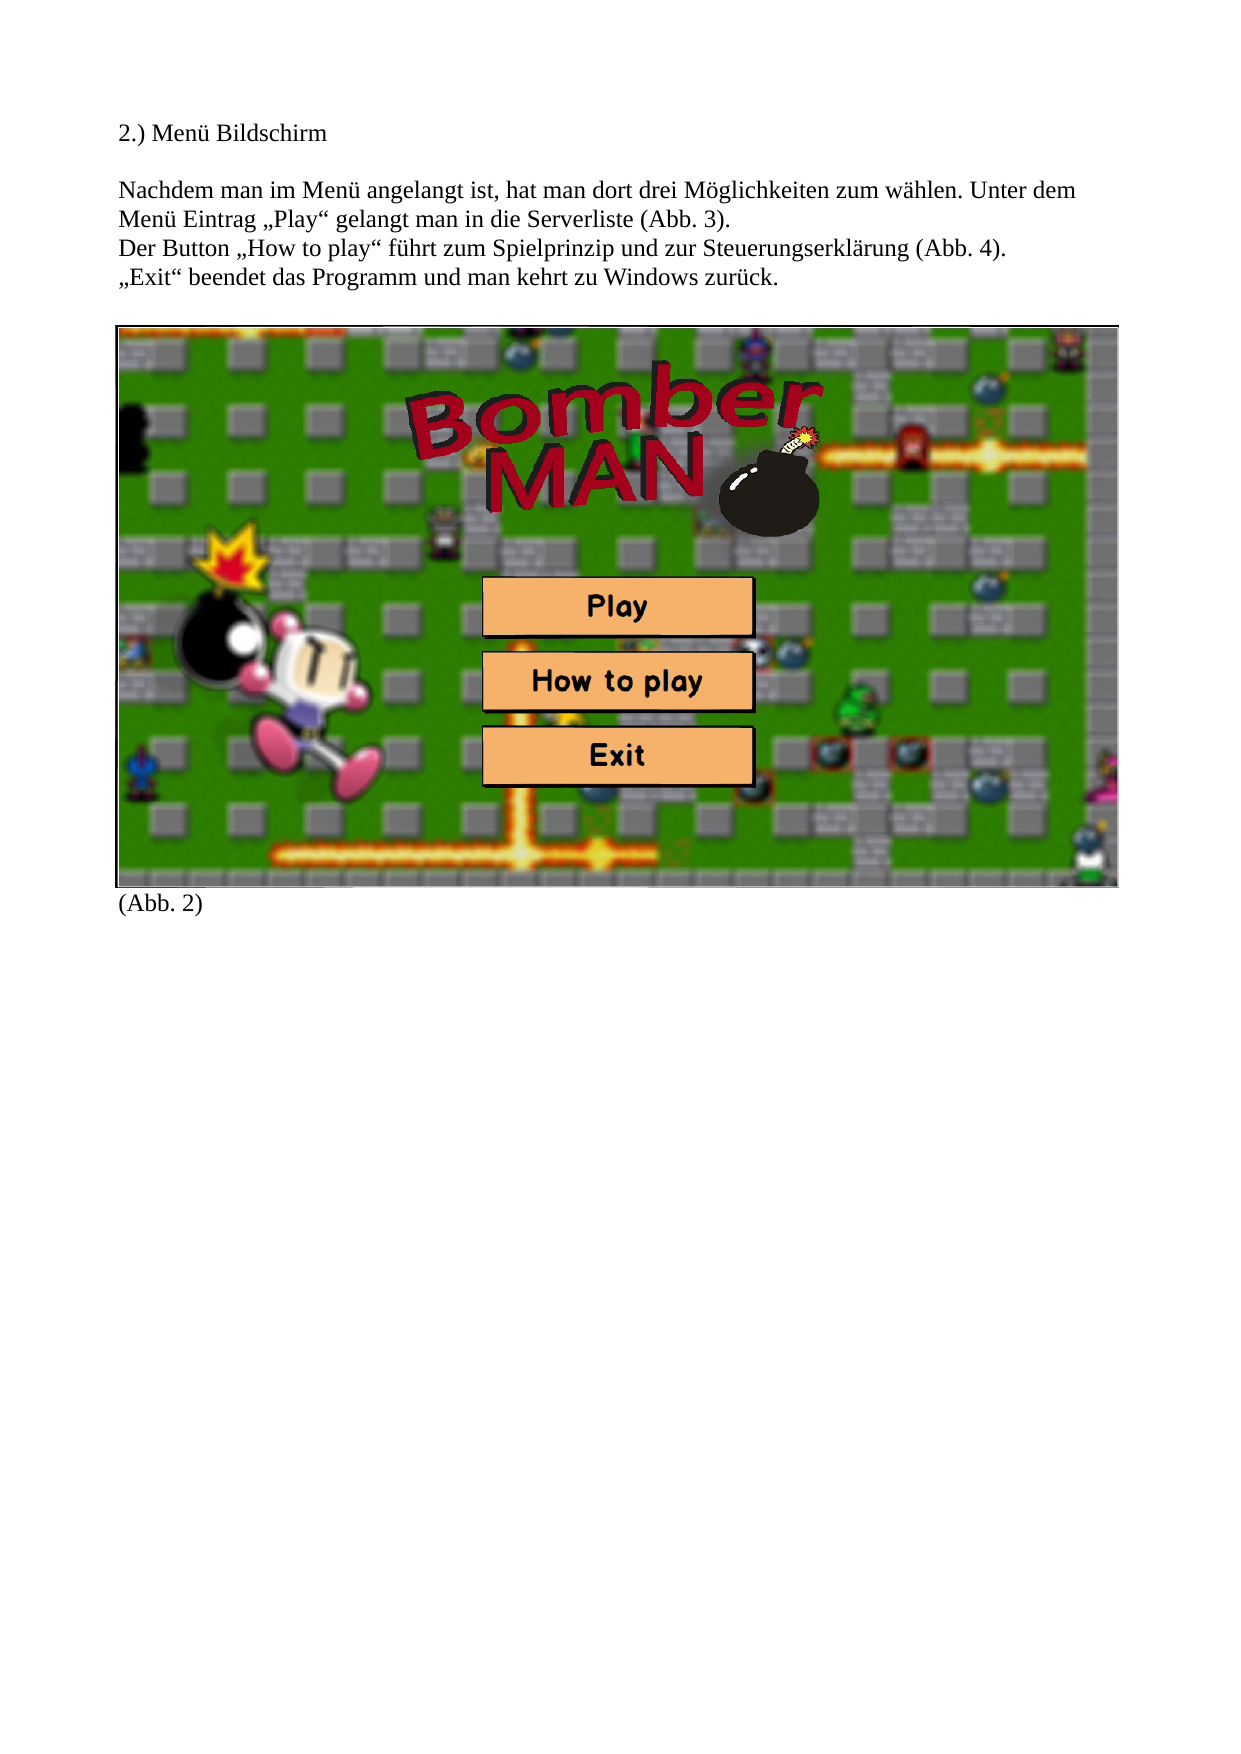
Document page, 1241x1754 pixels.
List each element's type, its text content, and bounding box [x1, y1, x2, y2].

text 2.) Menü Bildschirm [118, 118, 1122, 147]
text Nachdem man im Menü angelangt ist, hat man dort drei Möglichkeiten zum wählen. Unter dem Menü Eintrag „Play“ gelangt man in die Serverliste (Abb. 3). [118, 176, 1122, 233]
text „Exit“ beendet das Programm und man kehrt zu Windows zurück. [118, 262, 1122, 291]
text Der Button „How to play“ führt zum Spielprinzip und zur Steuerungserklärung (Abb. 4). [118, 233, 1122, 262]
text (Abb. 2) [118, 319, 1122, 917]
